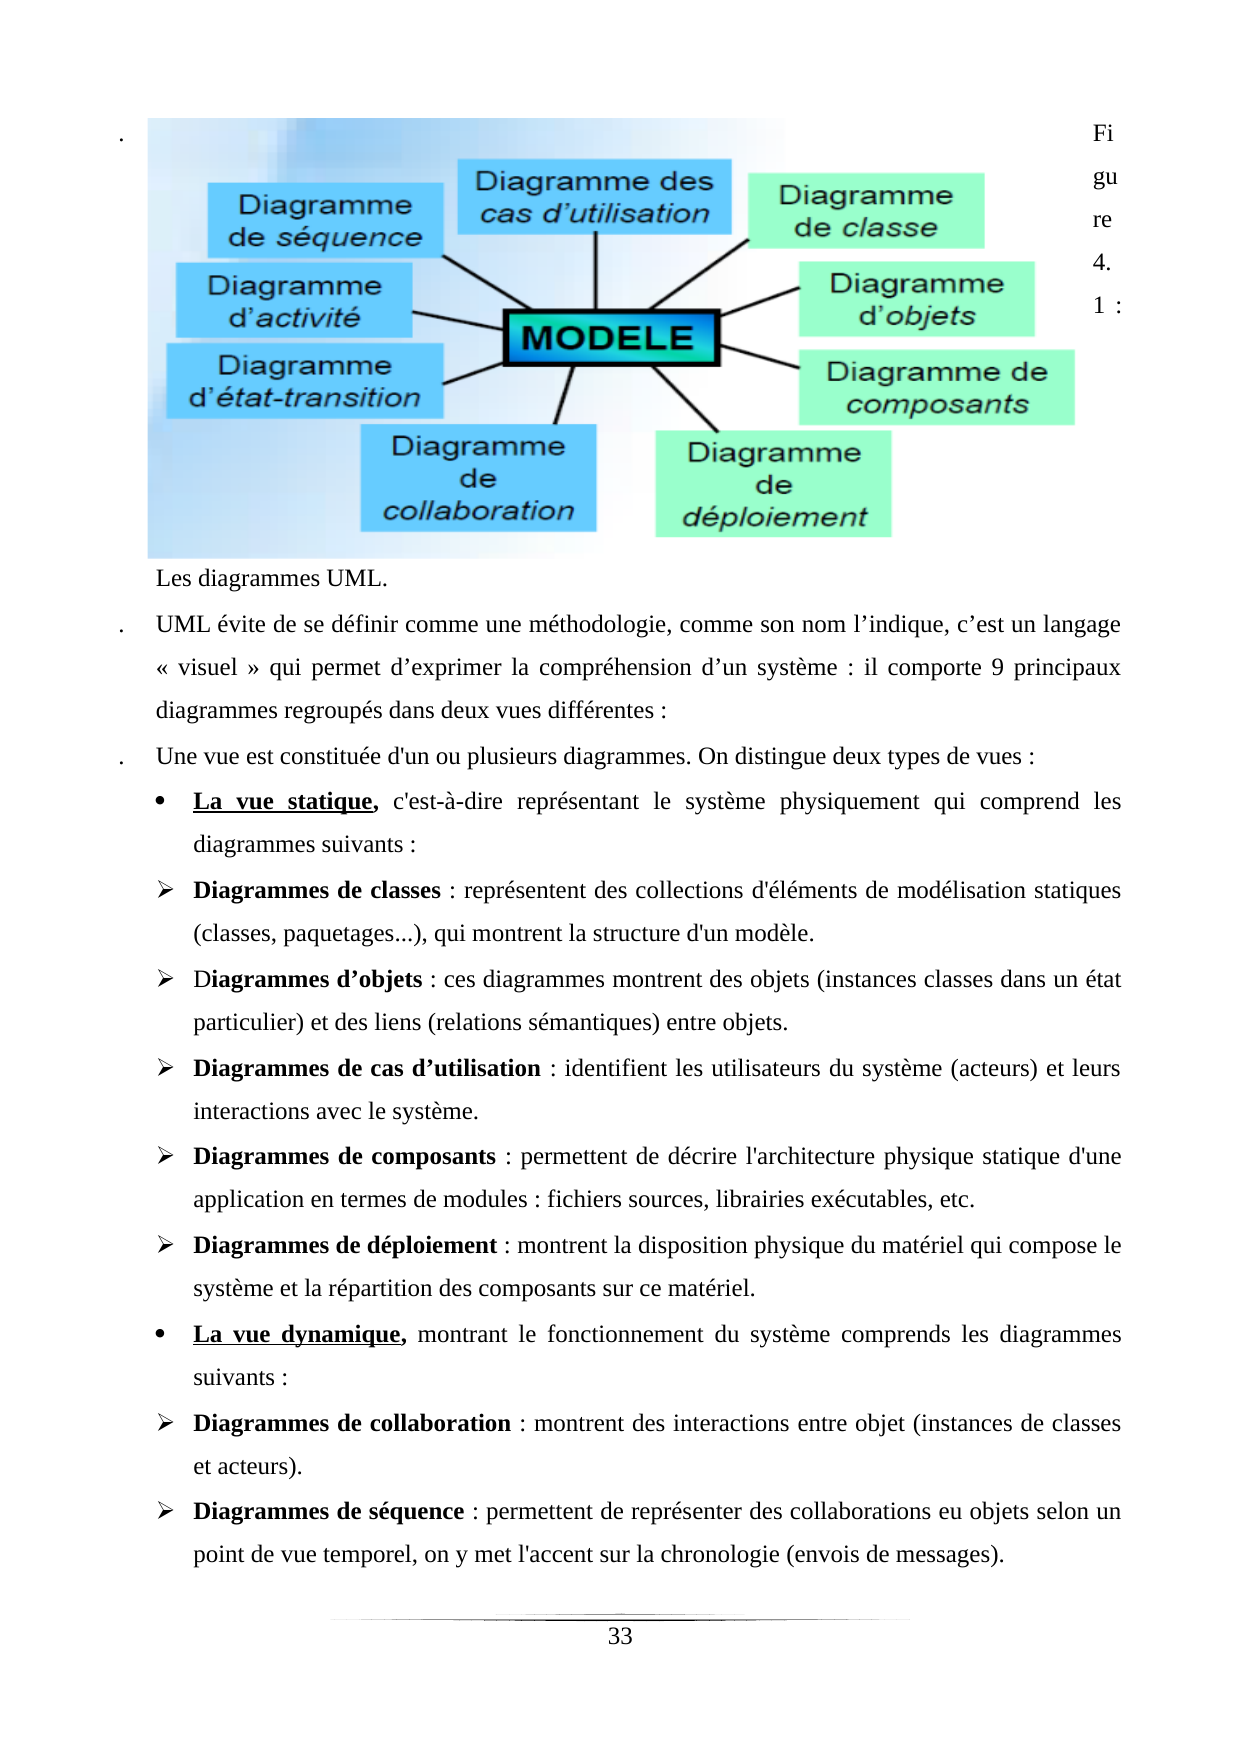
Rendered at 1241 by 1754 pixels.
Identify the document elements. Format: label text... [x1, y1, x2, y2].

list Diagrammes de déploiement : montrent la disposition physique du matériel qui compose le système et la répartition des composants sur ce matériel. [156, 1230, 1122, 1302]
subtitle Une vue est constituée d'un ou plusieurs diagrammes. On distingue deux types de vues : [118, 741, 1122, 769]
subtitle Figure 4.1 : Les diagrammes UML. [118, 118, 1122, 592]
list La vue dynamique, montrant le fonctionnement du système comprends les diagrammes suivants : [156, 1319, 1122, 1391]
list Diagrammes de composants : permettent de décrire l'architecture physique statique d'une application en termes de modules : fichiers sources, librairies exécutables, etc. [156, 1141, 1122, 1213]
list Diagrammes de cas d’utilisation : identifient les utilisateurs du système (acteurs) et leurs interactions avec le système. [156, 1053, 1122, 1124]
list Diagrammes d’objets : ces diagrammes montrent des objets (instances classes dans un état particulier) et des liens (relations sémantiques) entre objets. [156, 964, 1122, 1036]
list La vue statique, c'est-à-dire représentant le système physiquement qui comprend les diagrammes suivants : [156, 786, 1122, 858]
list Diagrammes de séquence : permettent de représenter des collaborations eu objets selon un point de vue temporel, on y met l'accent sur la chronologie (envois de messages). [156, 1496, 1122, 1568]
picture [171, 1613, 1069, 1622]
picture [147, 118, 1093, 564]
list Diagrammes de classes : représentent des collections d'éléments de modélisation statiques (classes, paquetages...), qui montrent la structure d'un modèle. [156, 875, 1122, 947]
subtitle UML évite de se définir comme une méthodologie, comme son nom l’indique, c’est un langage « visuel » qui permet d’exprimer la compréhension d’un système : il comporte 9 principaux diagrammes regroupés dans deux vues différentes : [118, 609, 1122, 724]
list Diagrammes de collaboration : montrent des interactions entre objet (instances de classes et acteurs). [156, 1408, 1122, 1479]
